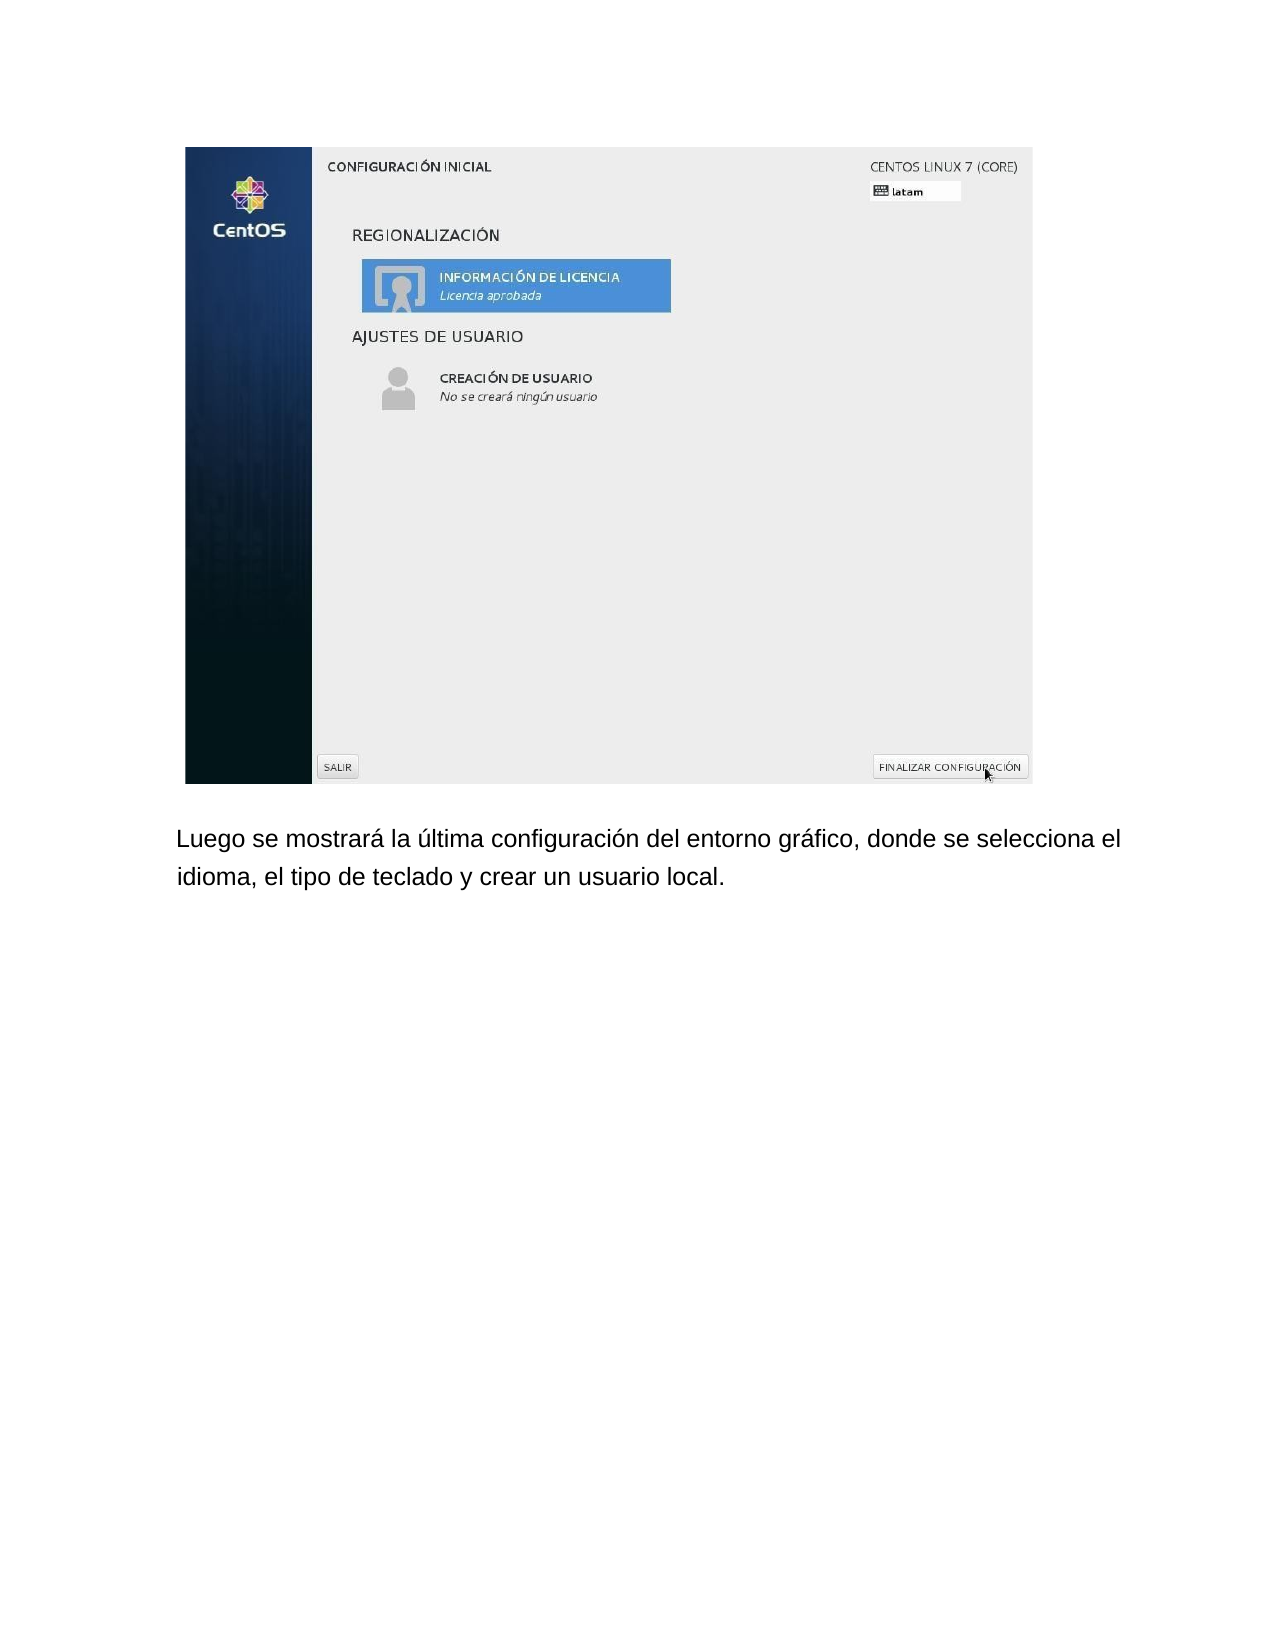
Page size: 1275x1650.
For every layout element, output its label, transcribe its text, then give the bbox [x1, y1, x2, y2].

picture [185, 147, 1033, 784]
text Luego se mostrará la última configuración del entorno gráfico, donde se selecciona el idioma, el tipo de teclado y crear un usuario local. [176, 824, 1164, 891]
